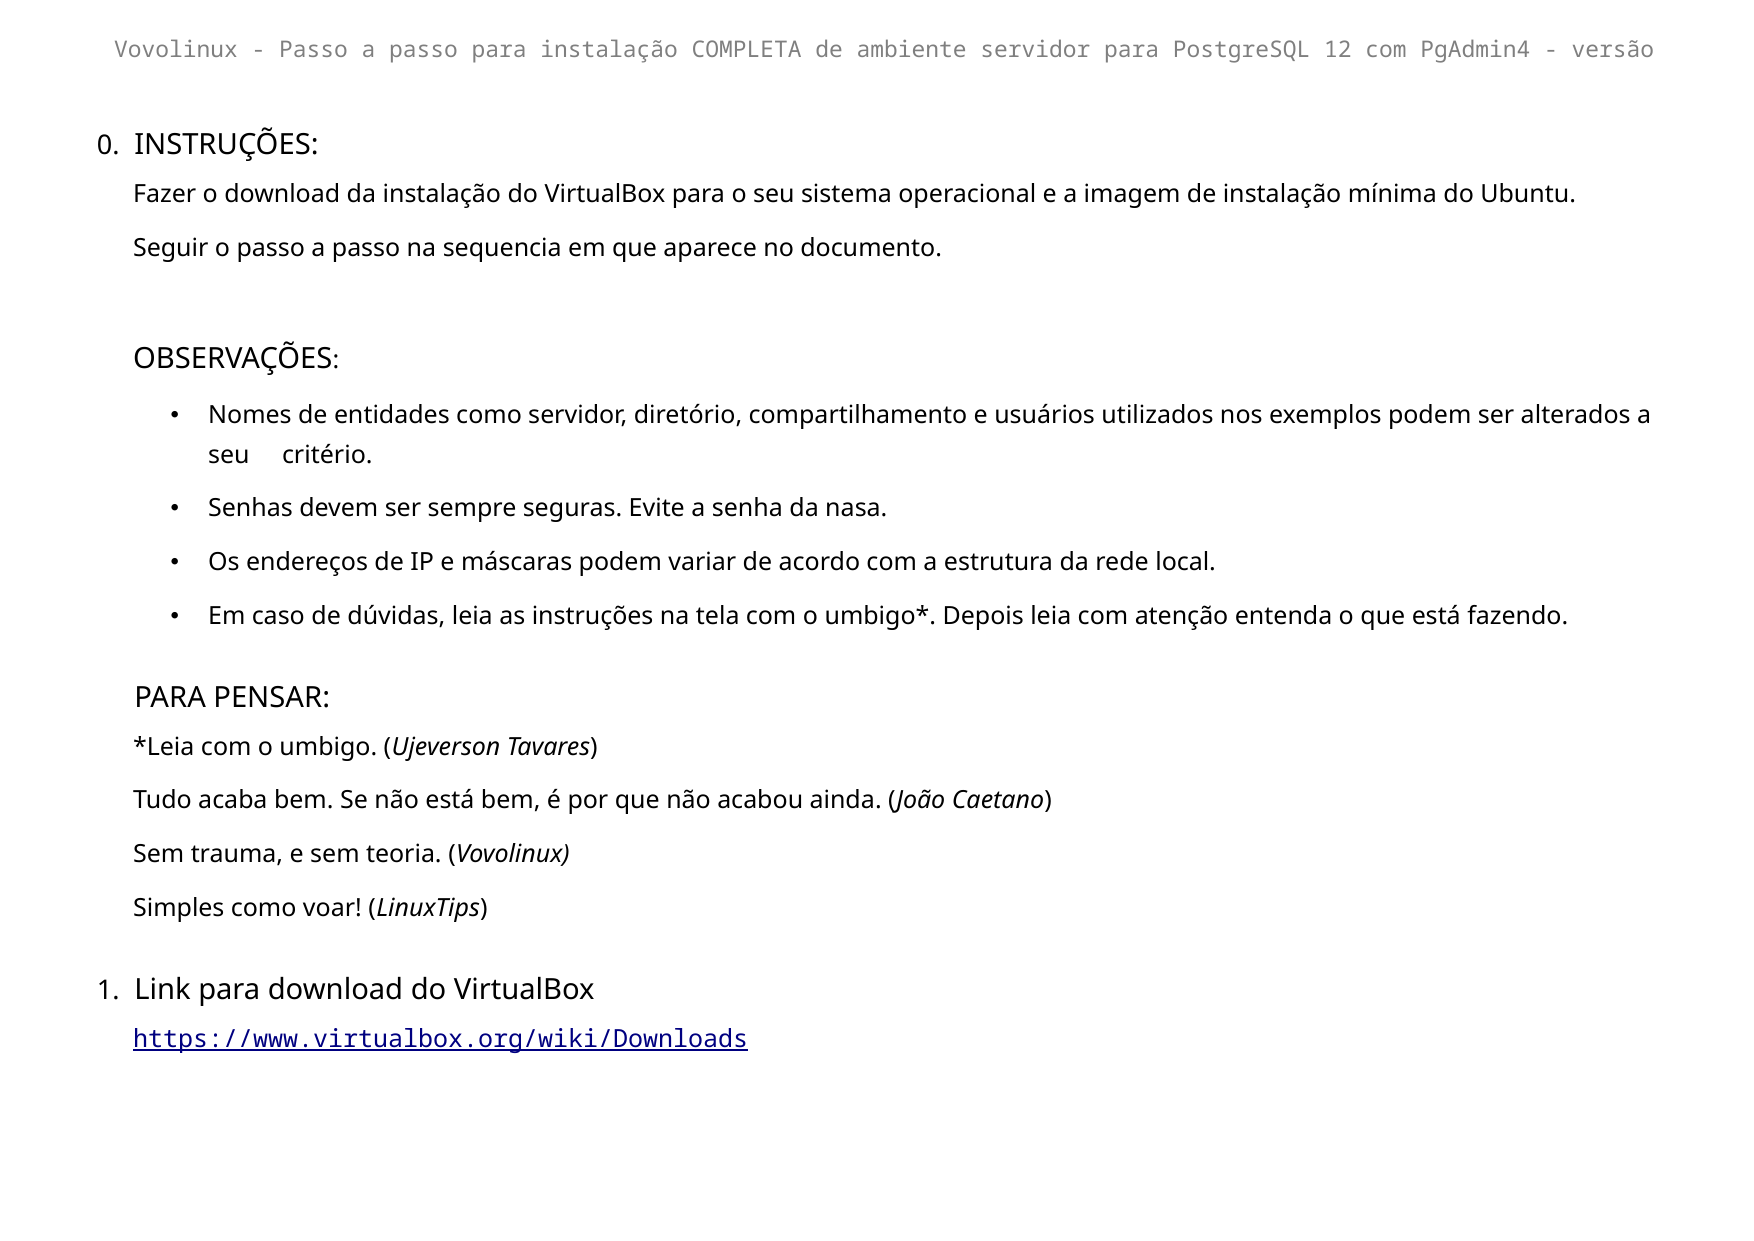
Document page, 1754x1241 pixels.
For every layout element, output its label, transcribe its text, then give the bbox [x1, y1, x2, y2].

list Seguir o passo a passo na sequencia em que aparece no documento. [133, 229, 1695, 263]
text https://www.virtualbox.org/wiki/Downloads [133, 1021, 1695, 1055]
list Nomes de entidades como servidor, diretório, compartilhamento e usuários utilizados nos exemplos podem ser alterados a seu critério. [170, 397, 1695, 470]
list Simples como voar! (LinuxTips) [133, 890, 1695, 924]
subtitle PARA PENSAR: [97, 676, 1695, 716]
list Sem trauma, e sem teoria. (Vovolinux) [133, 836, 1695, 870]
text *Leia com o umbigo. (Ujeverson Tavares) [59, 728, 1695, 762]
subtitle Link para download do VirtualBox [97, 968, 1695, 1008]
text OBSERVAÇÕES: [59, 337, 1695, 377]
list Em caso de dúvidas, leia as instruções na tela com o umbigo*. Depois leia com atenção entenda o que está fazendo. [170, 597, 1695, 632]
list Os endereços de IP e máscaras podem variar de acordo com a estrutura da rede local. [170, 544, 1695, 578]
list Senhas devem ser sempre seguras. Evite a senha da nasa. [170, 490, 1695, 524]
text Tudo acaba bem. Se não está bem, é por que não acabou ainda. (João Caetano) [59, 782, 1695, 816]
list Fazer o download da instalação do VirtualBox para o seu sistema operacional e a imagem de instalação mínima do Ubuntu. [133, 176, 1695, 210]
subtitle INSTRUÇÕES: [97, 123, 1695, 163]
